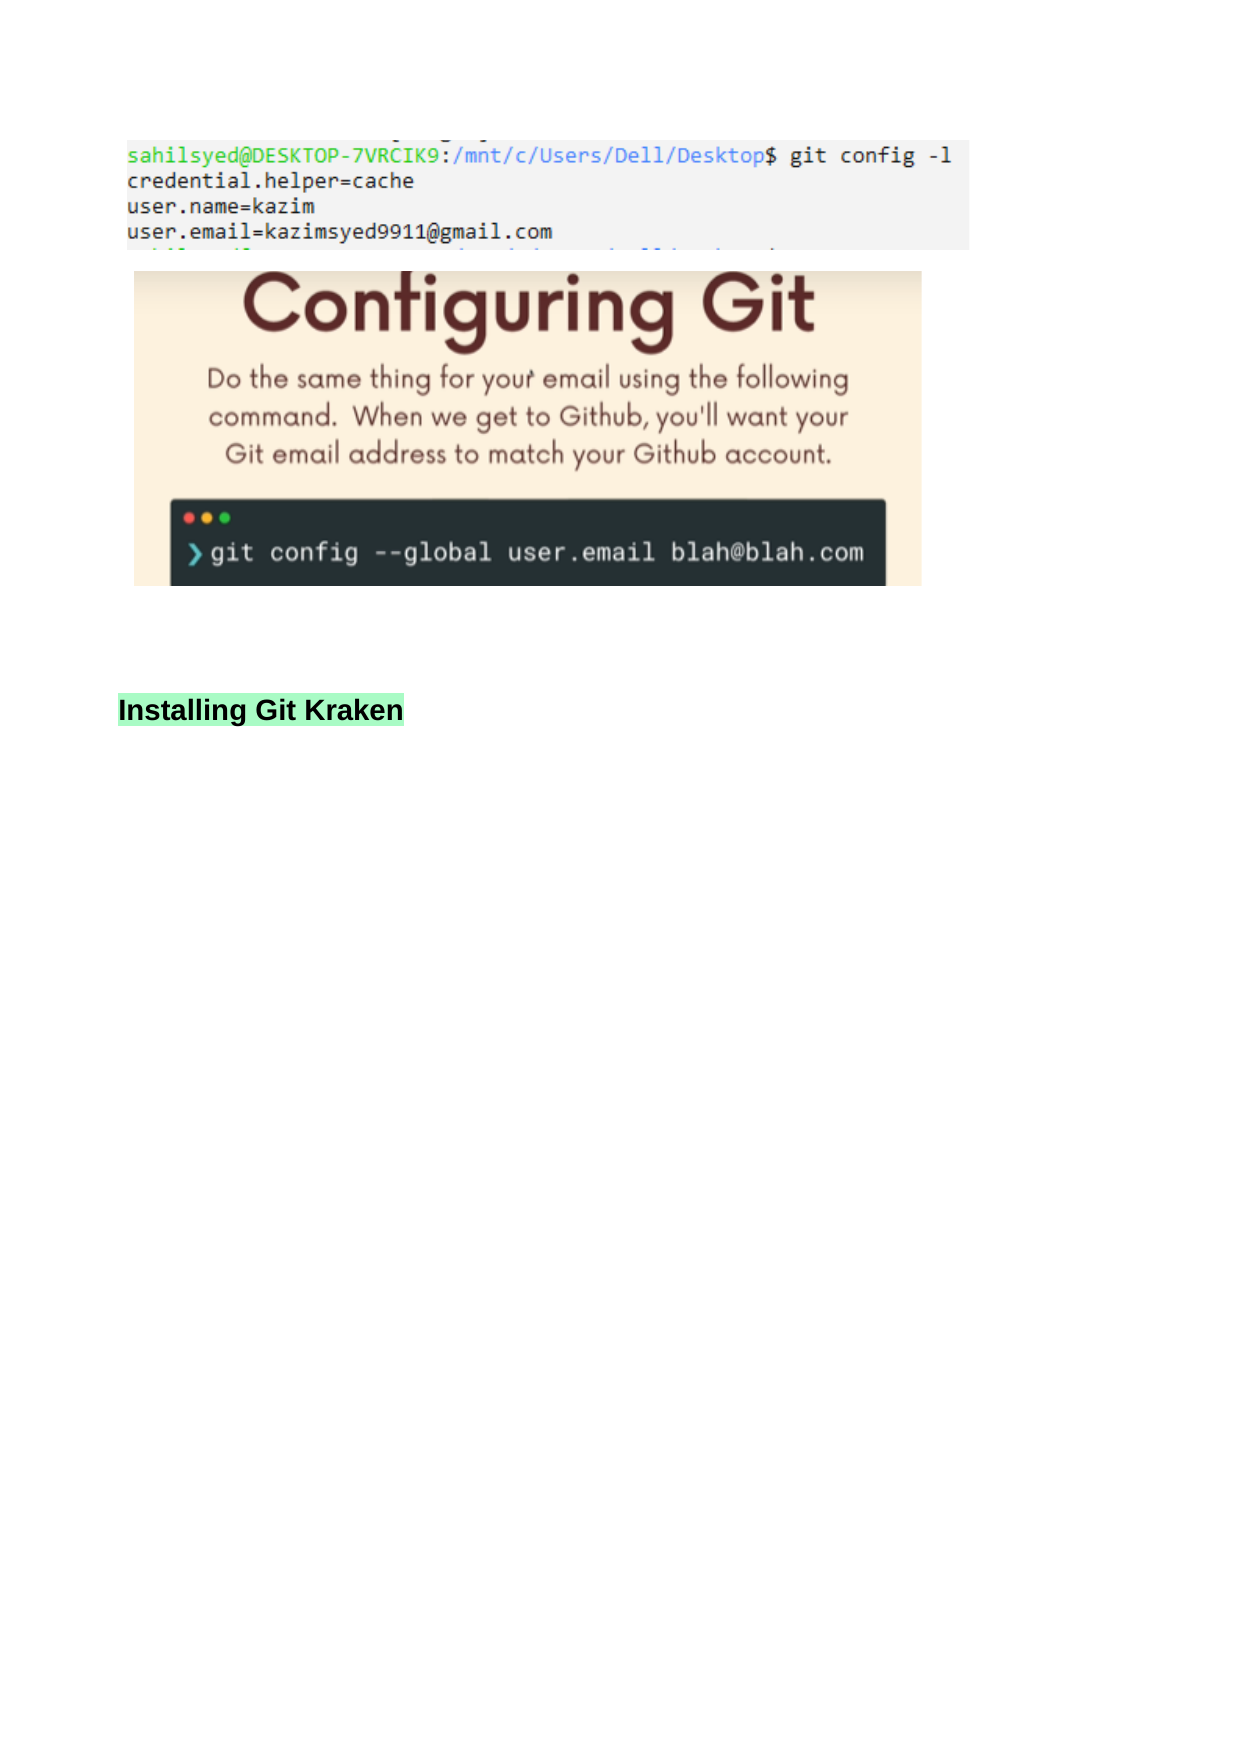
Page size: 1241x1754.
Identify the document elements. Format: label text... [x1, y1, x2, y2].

subtitle Installing Git Kraken [118, 692, 1122, 726]
picture [134, 271, 922, 586]
picture [127, 140, 970, 250]
